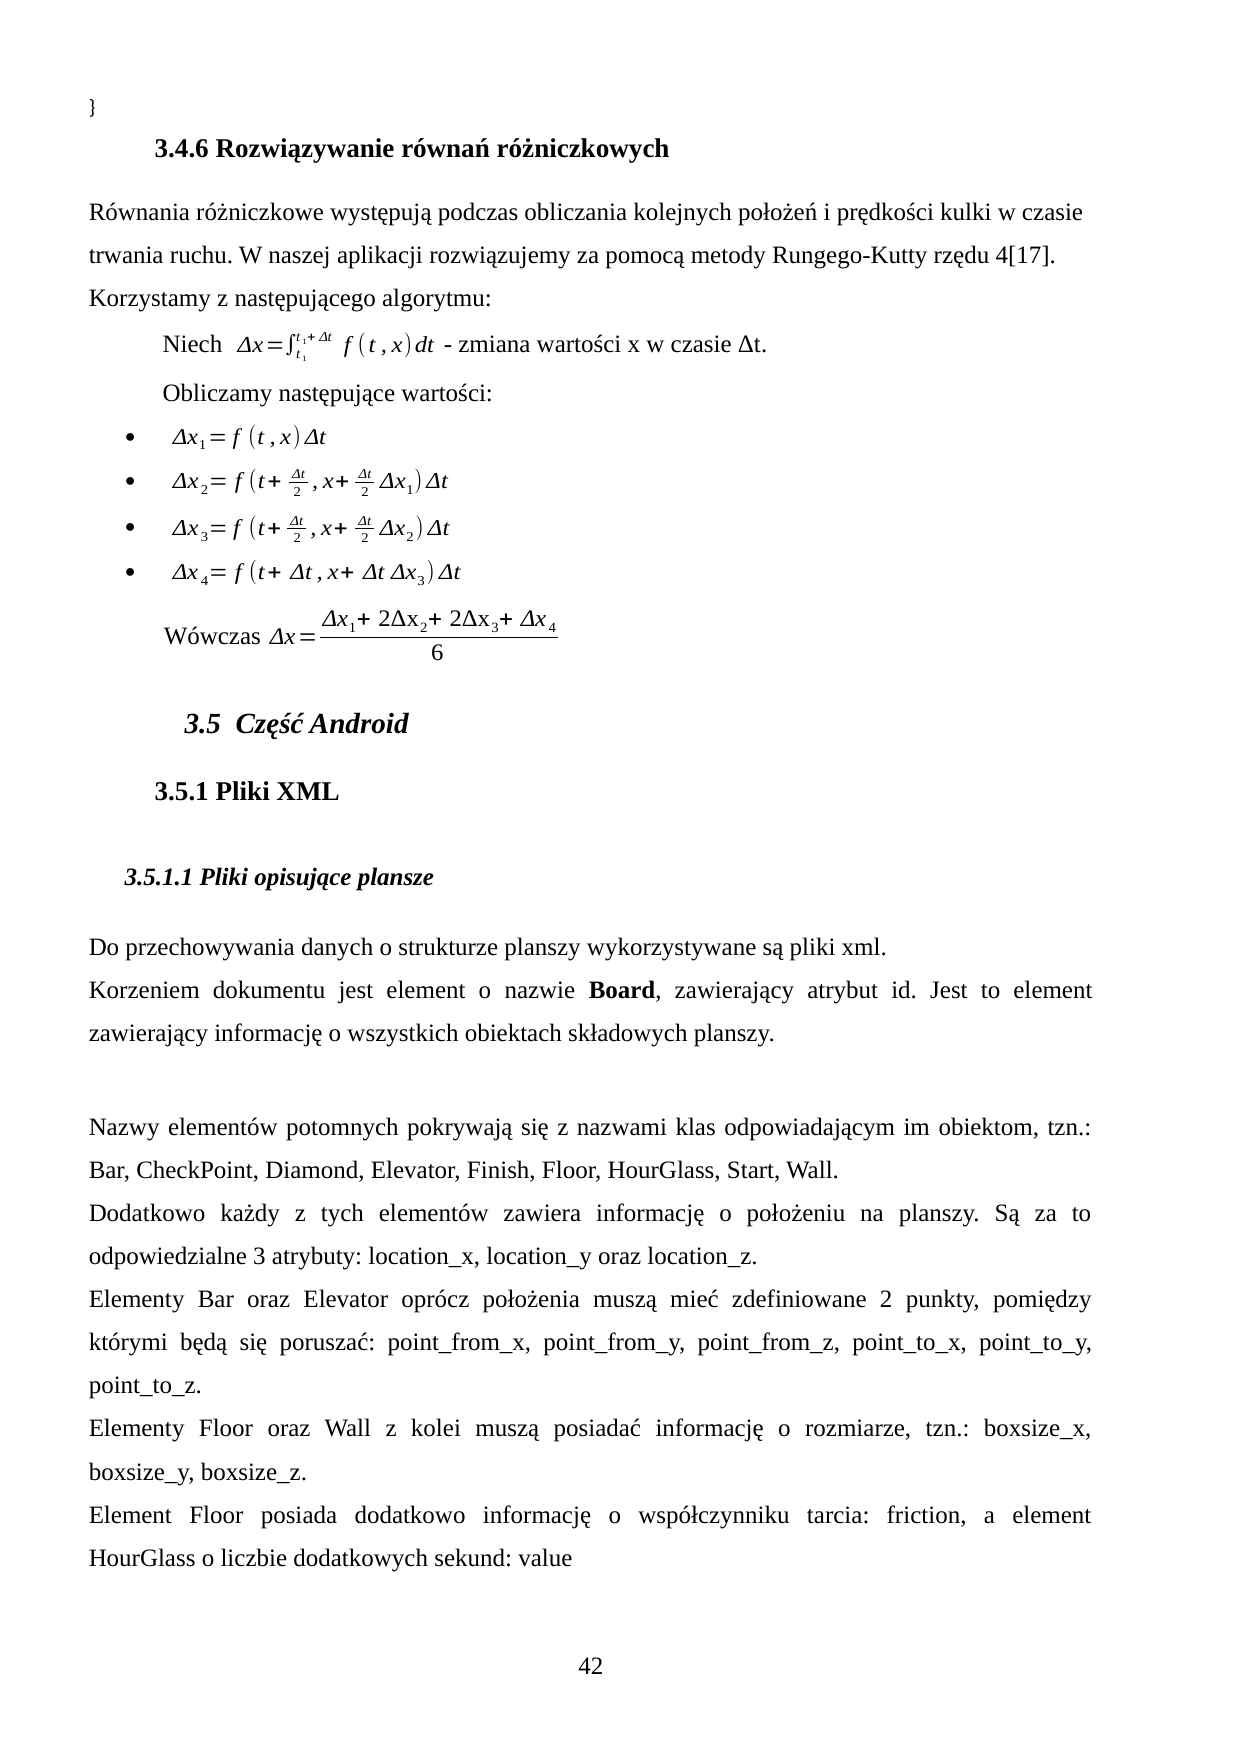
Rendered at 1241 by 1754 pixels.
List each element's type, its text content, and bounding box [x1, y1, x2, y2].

subtitle Pliki opisujące plansze [118, 862, 1093, 891]
subtitle Część Android [177, 706, 1093, 740]
text Niech - zmiana wartości x w czasie Δt. Obliczamy następujące wartości: [88, 327, 1093, 407]
text Korzeniem dokumentu jest element o nazwie Board, zawierający atrybut id. Jest to element zawierający informację o wszystkich obiektach składowych planszy. [88, 975, 1093, 1047]
subtitle Pliki XML [148, 775, 1093, 806]
text Elementy Bar oraz Elevator oprócz położenia muszą mieć zdefiniowane 2 punkty, pomiędzy którymi będą się poruszać: point_from_x, point_from_y, point_from_z, point_to_x, point_to_y, point_to_z. [88, 1284, 1093, 1399]
text } [88, 94, 1093, 120]
text Element Floor posiada dodatkowo informację o współczynniku tarcia: friction, a element HourGlass o liczbie dodatkowych sekund: value [88, 1500, 1093, 1572]
subtitle Rozwiązywanie równań różniczkowych [148, 133, 1093, 164]
text Nazwy elementów potomnych pokrywają się z nazwami klas odpowiadającym im obiektom, tzn.: Bar, CheckPoint, Diamond, Elevator, Finish, Floor, HourGlass, Start, Wall. [88, 1112, 1093, 1183]
text Do przechowywania danych o strukturze planszy wykorzystywane są pliki xml. [88, 932, 1093, 961]
text Elementy Floor oraz Wall z kolei muszą posiadać informację o rozmiarze, tzn.: boxsize_x, boxsize_y, boxsize_z. [88, 1413, 1093, 1485]
text Równania różniczkowe występują podczas obliczania kolejnych położeń i prędkości kulki w czasie trwania ruchu. W naszej aplikacji rozwiązujemy za pomocą metody Rungego-Kutty rzędu 4[17]. Korzystamy z następującego algorytmu: [88, 197, 1093, 312]
text Dodatkowo każdy z tych elementów zawiera informację o położeniu na planszy. Są za to odpowiedzialne 3 atrybuty: location_x, location_y oraz location_z. [88, 1198, 1093, 1270]
list Wówczas [126, 557, 1093, 667]
